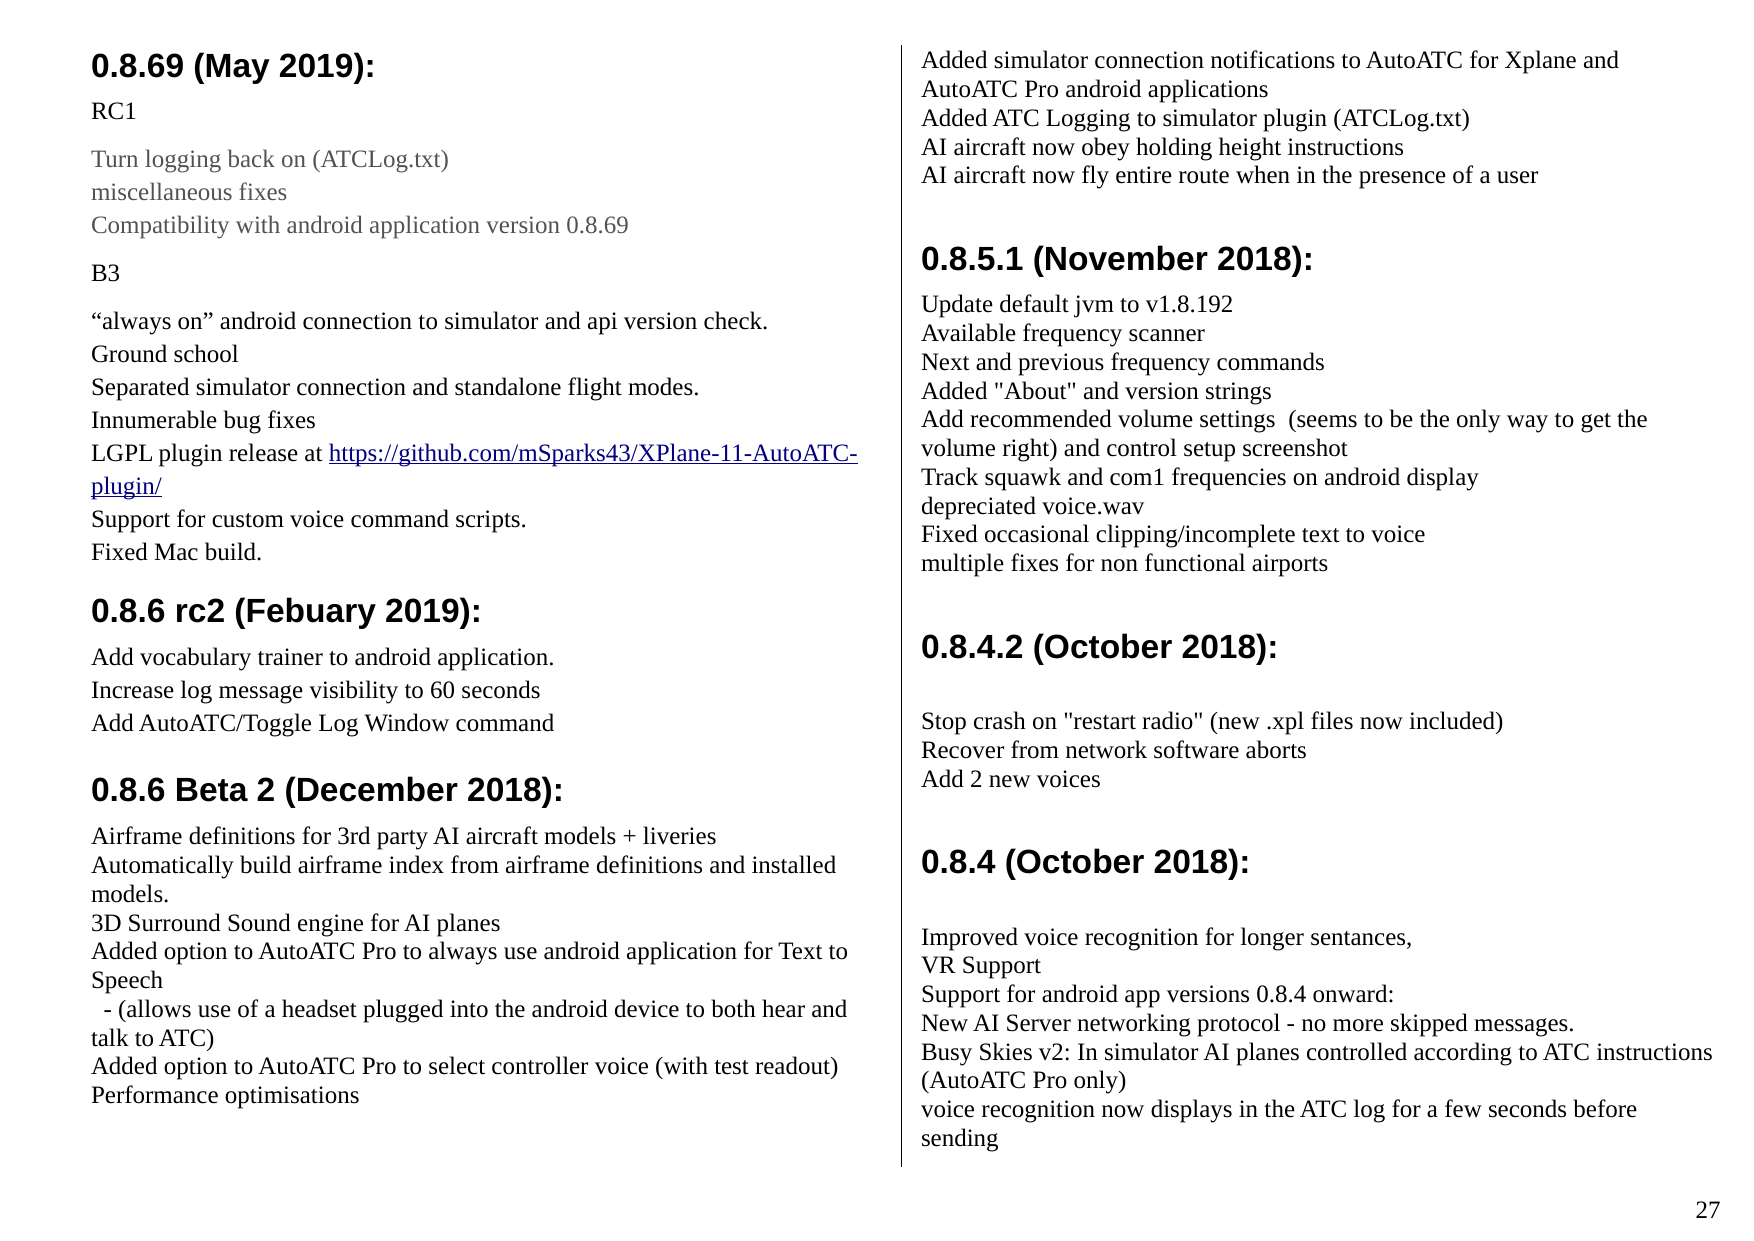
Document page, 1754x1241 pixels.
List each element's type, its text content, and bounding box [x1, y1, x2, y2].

text Add vocabulary trainer to android application. [91, 642, 881, 671]
text Airframe definitions for 3rd party AI aircraft models + liveries [91, 821, 881, 850]
text Next and previous frequency commands [921, 347, 1720, 376]
text Turn logging back on (ATCLog.txt) miscellaneous fixes Compatibility with android application version 0.8.69 [91, 144, 881, 239]
text Recover from network software aborts [921, 735, 1720, 764]
text voice recognition now displays in the ATC log for a few seconds before sending [921, 1094, 1720, 1152]
text Stop crash on "restart radio" (new .xpl files now included) [921, 706, 1720, 735]
text Automatically build airframe index from airframe definitions and installed models. [91, 850, 881, 908]
text Add recommended volume settings (seems to be the only way to get the volume right) and control setup screenshot [921, 404, 1720, 462]
text Added option to AutoATC Pro to select controller voice (with test readout) [91, 1051, 881, 1080]
text AI aircraft now obey holding height instructions [921, 132, 1720, 160]
text Support for custom voice command scripts. [91, 504, 881, 533]
subtitle 0.8.69 (May 2019): [91, 45, 898, 84]
text Ground school [91, 339, 881, 368]
text Track squawk and com1 frequencies on android display [921, 462, 1720, 491]
text Support for android app versions 0.8.4 onward: [921, 979, 1720, 1008]
text Added simulator connection notifications to AutoATC for Xplane and AutoATC Pro android applications [921, 45, 1720, 103]
text Available frequency scanner [921, 318, 1720, 347]
text Performance optimisations [91, 1080, 881, 1109]
text “always on” android connection to simulator and api version check. [91, 306, 881, 335]
text - (allows use of a headset plugged into the android device to both hear and talk to ATC) [91, 994, 881, 1051]
text Added option to AutoATC Pro to always use android application for Text to Speech [91, 936, 881, 994]
text Separated simulator connection and standalone flight modes. [91, 372, 881, 401]
text AI aircraft now fly entire route when in the presence of a user [921, 160, 1720, 189]
text Add 2 new voices [921, 764, 1720, 792]
text Busy Skies v2: In simulator AI planes controlled according to ATC instructions (AutoATC Pro only) [921, 1037, 1720, 1094]
subtitle 0.8.4 (October 2018): [921, 842, 1738, 881]
text Added ATC Logging to simulator plugin (ATCLog.txt) [921, 103, 1720, 132]
text Innumerable bug fixes [91, 405, 881, 434]
text Improved voice recognition for longer sentances, [921, 922, 1720, 950]
text Update default jvm to v1.8.192 [921, 289, 1720, 318]
text New AI Server networking protocol - no more skipped messages. [921, 1008, 1720, 1037]
text Increase log message visibility to 60 seconds [91, 675, 881, 703]
text LGPL plugin release at https://github.com/mSparks43/XPlane-11-AutoATC-plugin/ [91, 438, 881, 500]
text B3 [91, 258, 881, 287]
text Fixed Mac build. [91, 537, 881, 566]
text 3D Surround Sound engine for AI planes [91, 908, 881, 936]
subtitle 0.8.5.1 (November 2018): [921, 238, 1738, 277]
text depreciated voice.wav [921, 491, 1720, 519]
subtitle 0.8.6 Beta 2 (December 2018): [91, 770, 898, 809]
text multiple fixes for non functional airports [921, 548, 1720, 577]
text VR Support [921, 950, 1720, 979]
text RC1 [91, 96, 881, 125]
text Add AutoATC/Toggle Log Window command [91, 708, 881, 737]
subtitle 0.8.6 rc2 (Febuary 2019): [91, 591, 898, 629]
text Fixed occasional clipping/incomplete text to voice [921, 519, 1720, 548]
subtitle 0.8.4.2 (October 2018): [921, 626, 1738, 665]
text Added "About" and version strings [921, 376, 1720, 404]
